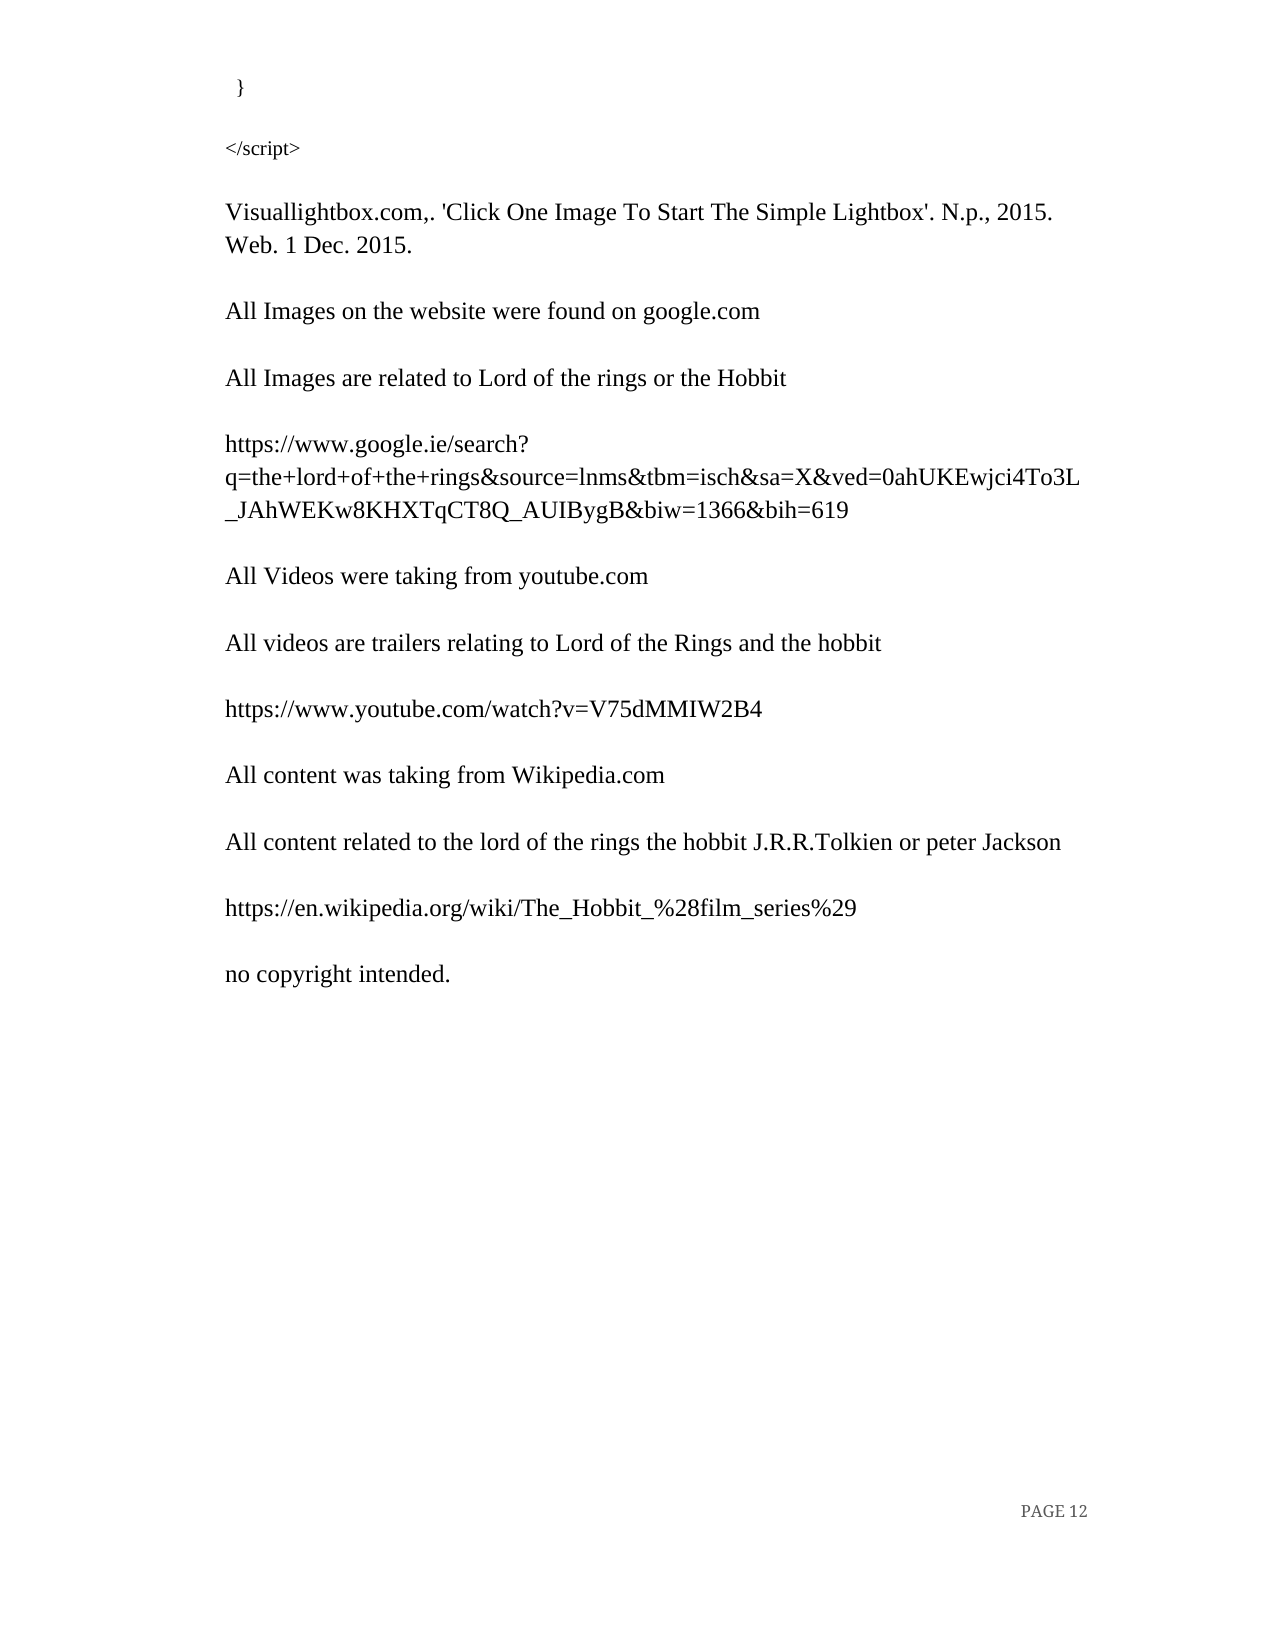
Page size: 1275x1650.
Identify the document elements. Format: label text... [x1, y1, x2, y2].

text All Videos were taking from youtube.com [225, 561, 1087, 590]
text https://www.youtube.com/watch?v=V75dMMIW2B4 [225, 694, 1087, 723]
text } [225, 75, 1087, 99]
text All content related to the lord of the rings the hobbit J.R.R.Tolkien or peter Jackson [225, 827, 1087, 856]
text All videos are trailers relating to Lord of the Rings and the hobbit [225, 628, 1087, 656]
text no copyright intended. [225, 959, 1087, 988]
text All Images on the website were found on google.com [225, 296, 1087, 325]
text </script> [225, 136, 1087, 160]
text All Images are related to Lord of the rings or the Hobbit [225, 363, 1087, 391]
text Visuallightbox.com,. 'Click One Image To Start The Simple Lightbox'. N.p., 2015. Web. 1 Dec. 2015. [225, 197, 1087, 259]
text https://en.wikipedia.org/wiki/The_Hobbit_%28film_series%29 [225, 893, 1087, 922]
text https://www.google.ie/search?q=the+lord+of+the+rings&source=lnms&tbm=isch&sa=X&ved=0ahUKEwjci4To3L_JAhWEKw8KHXTqCT8Q_AUIBygB&biw=1366&bih=619 [225, 429, 1087, 524]
text All content was taking from Wikipedia.com [225, 760, 1087, 789]
